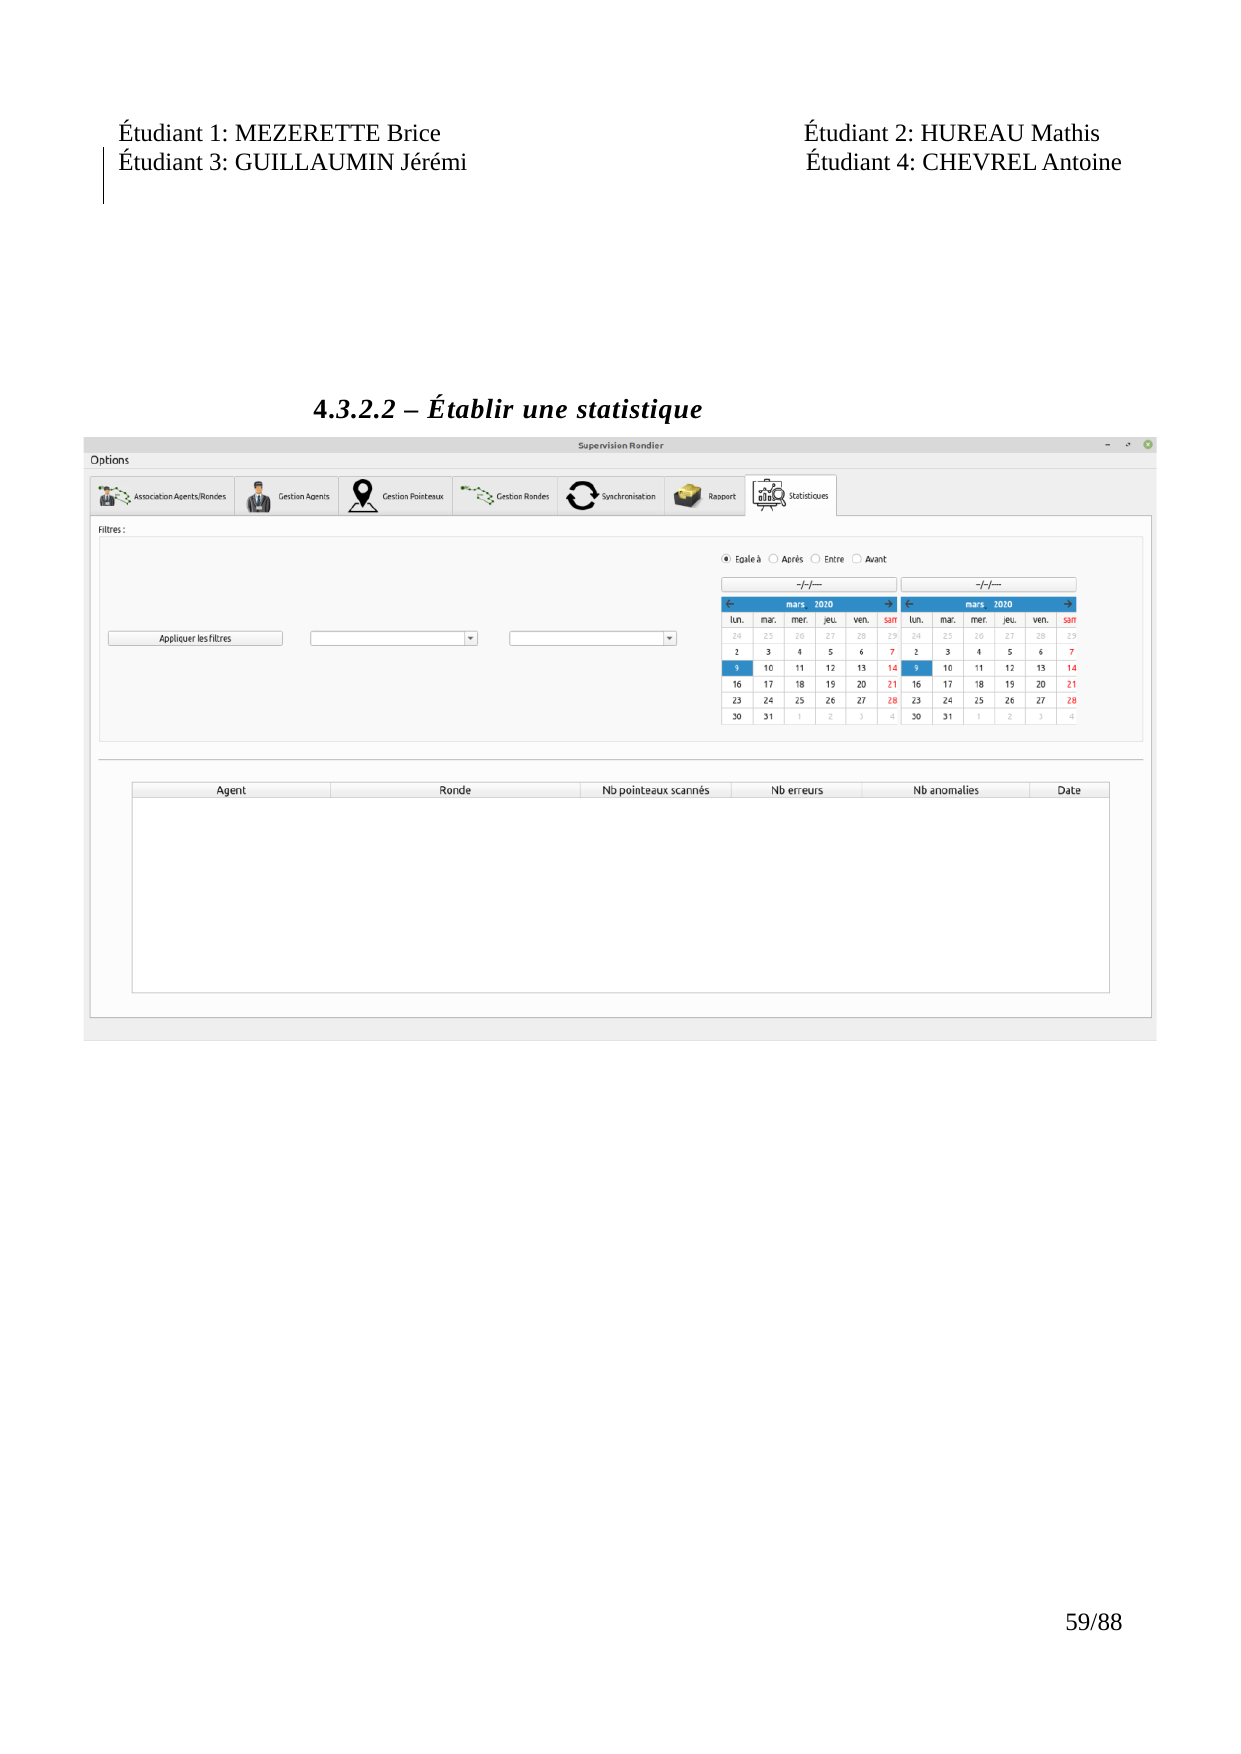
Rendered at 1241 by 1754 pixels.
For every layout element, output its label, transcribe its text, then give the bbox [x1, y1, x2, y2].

subtitle 4.3.2.2 – Établir une statistique [118, 393, 1122, 424]
picture [83, 437, 1157, 1041]
